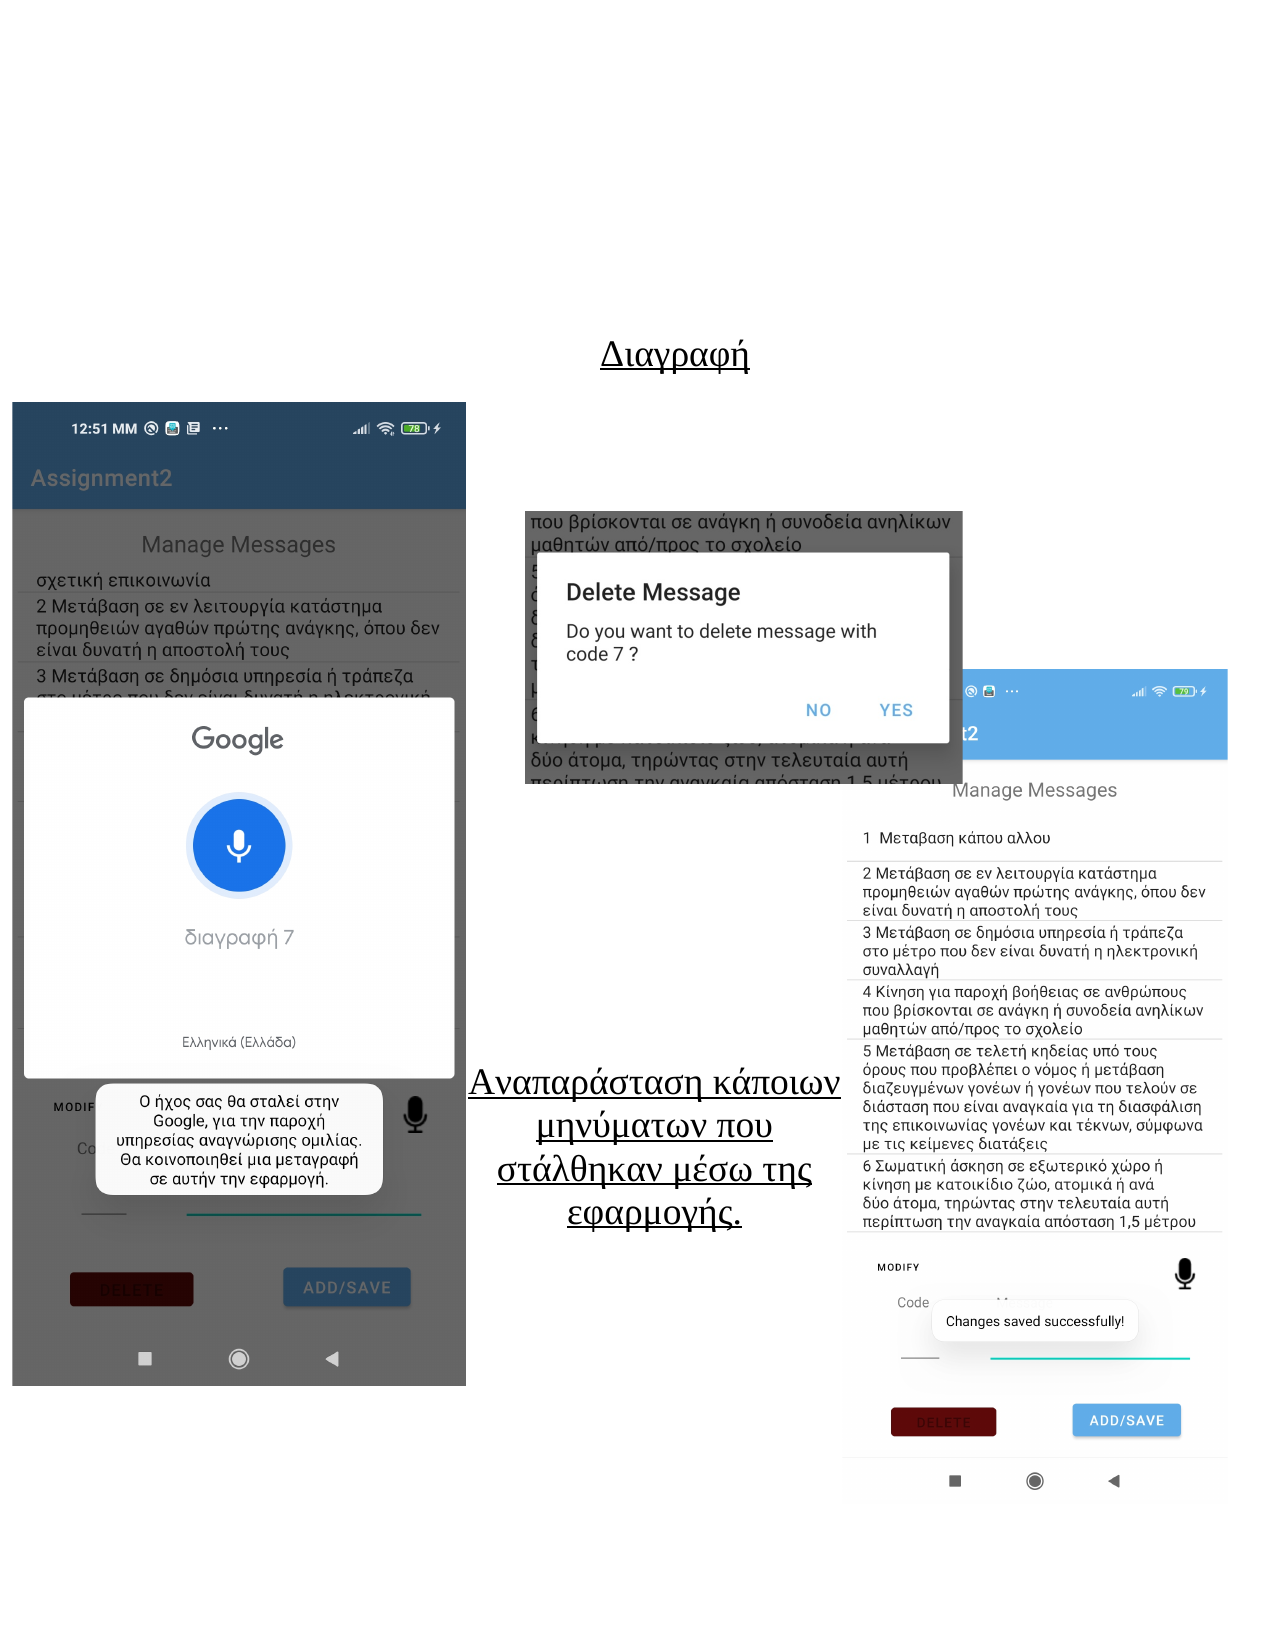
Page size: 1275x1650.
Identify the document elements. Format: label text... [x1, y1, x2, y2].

picture [525, 511, 1228, 1504]
picture [12, 402, 466, 1386]
text Αναπαράσταση κάποιων μηνύματων που στάλθηκαν μέσω της εφαρμογής. [466, 1060, 842, 1232]
list Διαγραφή [156, 331, 1157, 374]
